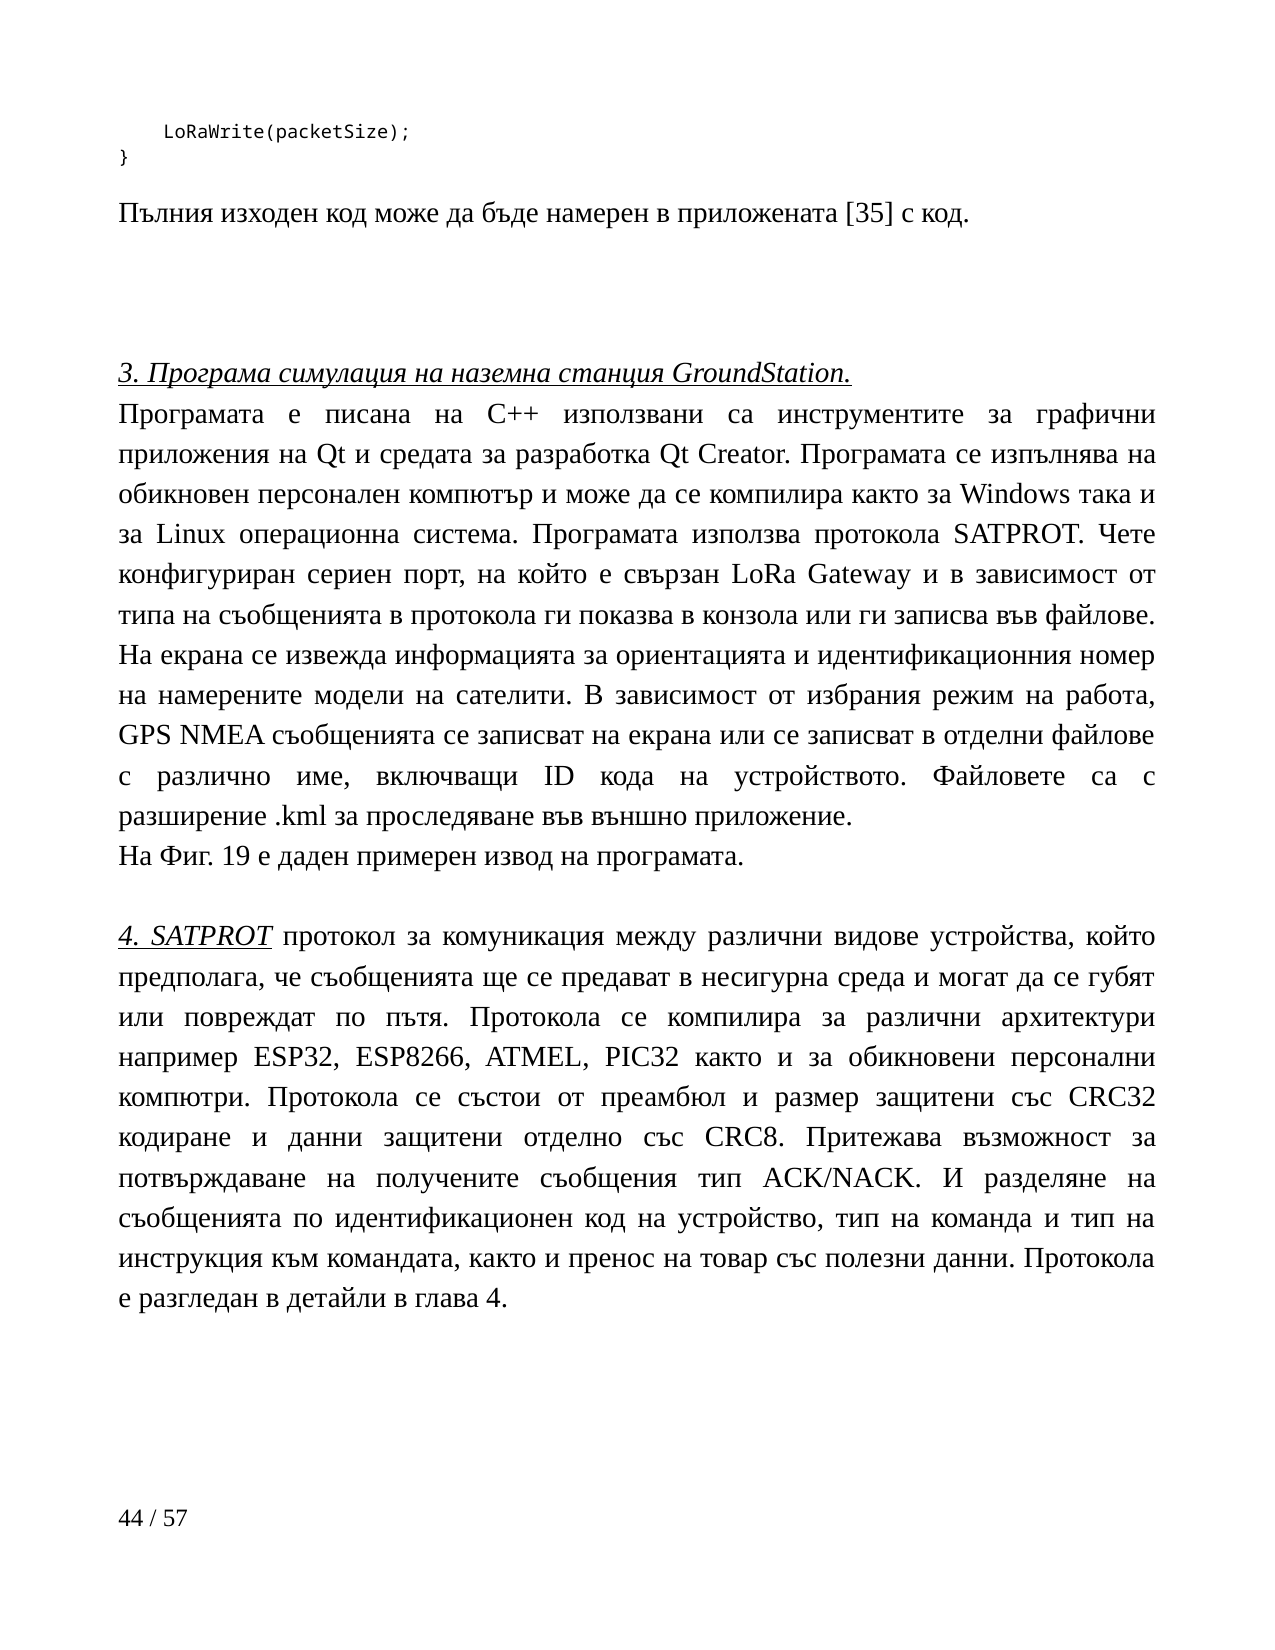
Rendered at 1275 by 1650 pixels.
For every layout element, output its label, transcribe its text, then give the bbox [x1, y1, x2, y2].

text 4. SATPROT протокол за комуникация между различни видове устройства, който предполага, че съобщенията ще се предават в несигурна среда и могат да се губят или повреждат по пътя. Протокола се компилира за различни архитектури например ESP32, ESP8266, ATMEL, PIC32 както и за обикновени персонални компютри. Протокола се състои от преамбюл и размер защитени със CRC32 кодиране и данни защитени отделно със CRC8. Притежава възможност за потвърждаване на получените съобщения тип ACK/NACK. И разделяне на съобщенията по идентификационен код на устройство, тип на команда и тип на инструкция към командата, както и пренос на товар със полезни данни. Протокола е разгледан в детайли в глава 4. [118, 918, 1157, 1314]
text Пълния изходен код може да бъде намерен в приложената [35] с код. [118, 195, 1157, 228]
text На Фиг. 19 е даден примерен извод на програмата. [118, 838, 1157, 872]
text } [118, 144, 1157, 169]
text LoRaWrite(packetSize); [118, 118, 1157, 144]
text 3. Програма симулация на наземна станция GroundStation. [118, 356, 1157, 389]
text Програмата е писана на C++ използвани са инструментите за графични приложения на Qt и средата за разработка Qt Creator. Програмата се изпълнява на обикновен персонален компютър и може да се компилира както за Windows така и за Linux операционна система. Програмата използва протокола SATPROT. Чете конфигуриран сериен порт, на който е свързан LoRa Gateway и в зависимост от типа на съобщенията в протокола ги показва в конзола или ги записва във файлове. На екрана се извежда информацията за ориентацията и идентификационния номер на намерените модели на сателити. В зависимост от избрания режим на работа, GPS NMEA съобщенията се записват на екрана или се записват в отделни файлове с различно име, включващи ID кода на устройството. Файловете са с разширение .kml за проследяване във външно приложение. [118, 396, 1157, 831]
